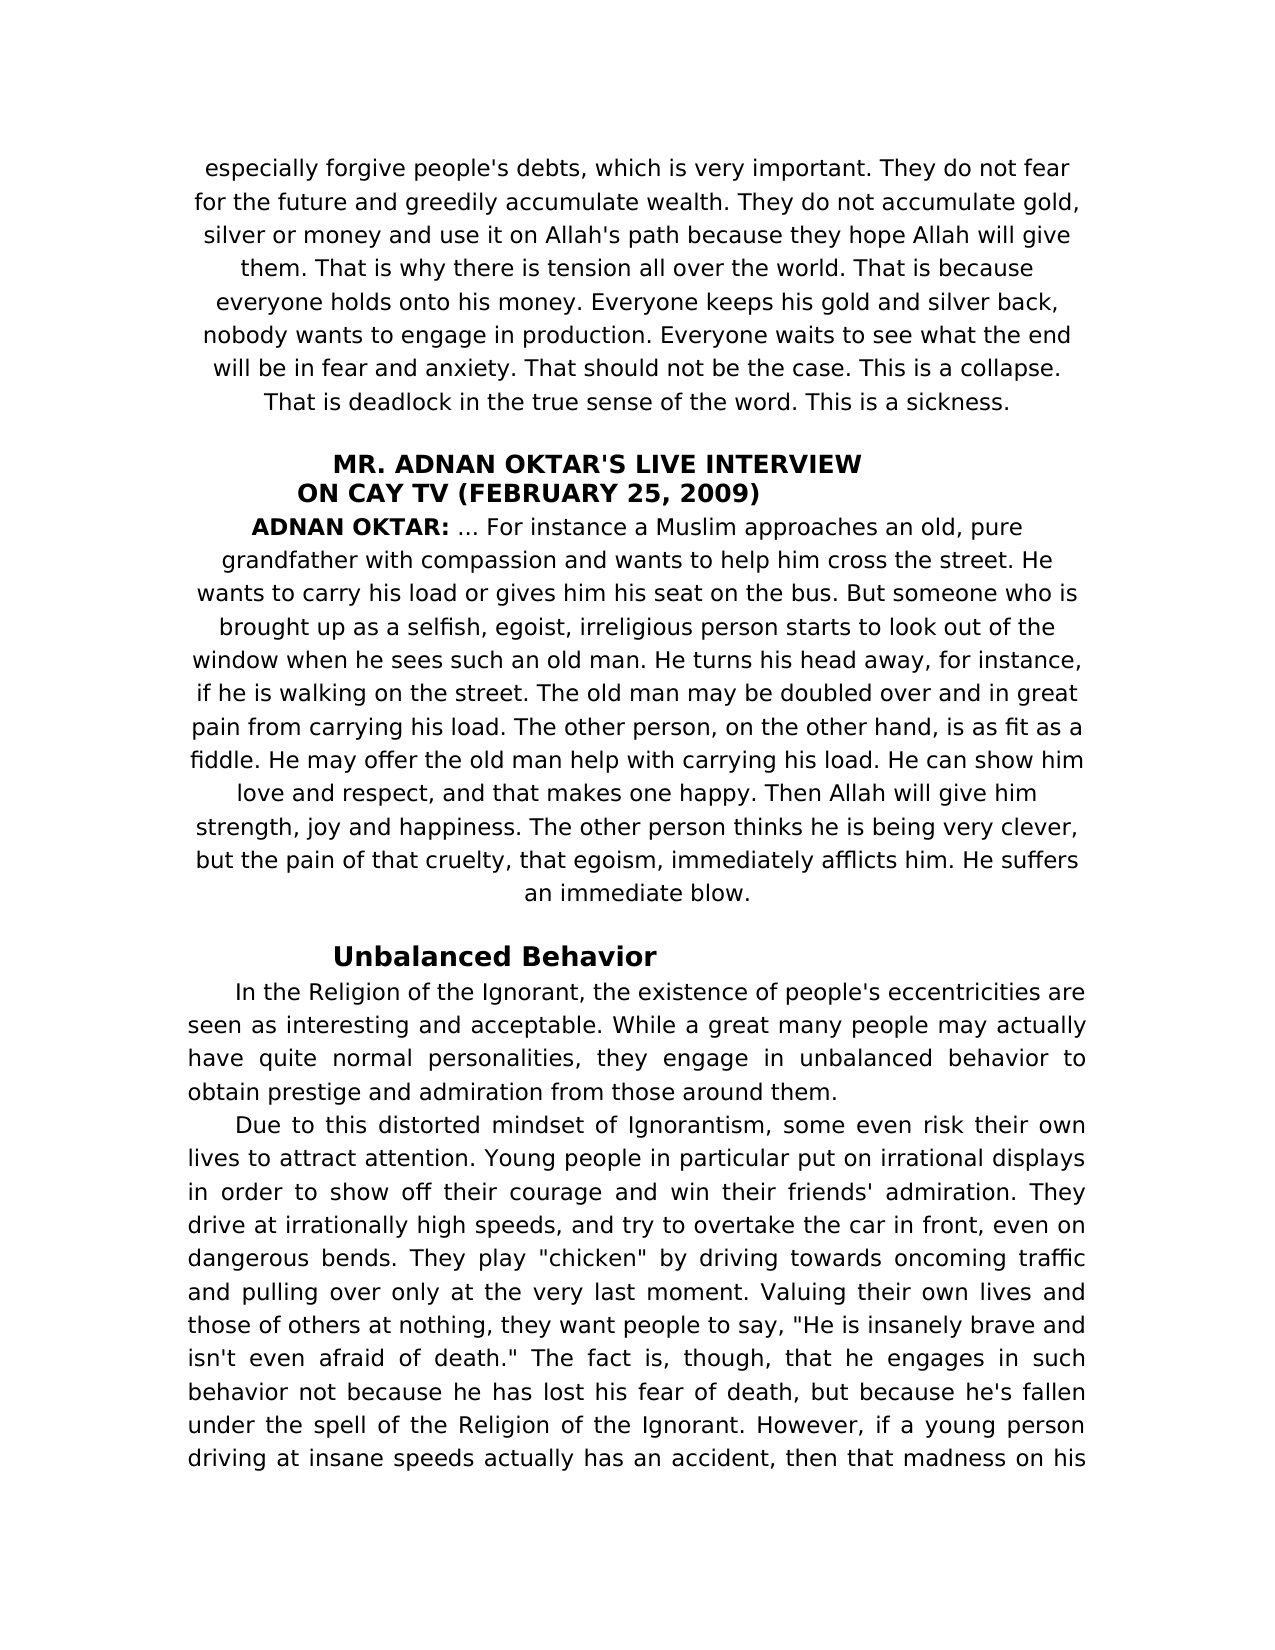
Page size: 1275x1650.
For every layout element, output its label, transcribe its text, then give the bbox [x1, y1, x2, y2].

text Unbalanced Behavior [297, 942, 978, 973]
text Due to this distorted mindset of Ignorantism, some even risk their own lives to attract attention. Young people in particular put on irrational displays in order to show off their courage and win their friends' admiration. They drive at irrationally high speeds, and try to overtake the car in front, even on dangerous bends. They play "chicken" by driving towards oncoming traffic and pulling over only at the very last moment. Valuing their own lives and those of others at nothing, they want people to say, "He is insanely brave and isn't even afraid of death." The fact is, though, that he engages in such behavior not because he has lost his fear of death, but because he's fallen under the spell of the Religion of the Ignorant. However, if a young person driving at insane speeds actually has an accident, then that madness on his [187, 1107, 1087, 1473]
text MR. ADNAN OKTAR'S LIVE INTERVIEW ON CAY TV (FEBRUARY 25, 2009) [297, 450, 978, 508]
text ADNAN OKTAR: ... For instance a Muslim approaches an old, pure grandfather with compassion and wants to help him cross the street. He wants to carry his load or gives him his seat on the bus. But someone who is brought up as a selfish, egoist, irreligious person starts to look out of the window when he sees such an old man. He turns his head away, for instance, if he is walking on the street. The old man may be doubled over and in great pain from carrying his load. The other person, on the other hand, is as fit as a fiddle. He may offer the old man help with carrying his load. He can show him love and respect, and that makes one happy. Then Allah will give him strength, joy and happiness. The other person thinks he is being very clever, but the pain of that cruelty, that egoism, immediately afflicts him. He suffers an immediate blow. [187, 508, 1087, 908]
text In the Religion of the Ignorant, the existence of people's eccentricities are seen as interesting and acceptable. While a great many people may actually have quite normal personalities, they engage in unbalanced behavior to obtain prestige and admiration from those around them. [187, 973, 1087, 1107]
text especially forgive people's debts, which is very important. They do not fear for the future and greedily accumulate wealth. They do not accumulate gold, silver or money and use it on Allah's path because they hope Allah will give them. That is why there is tension all over the world. That is because everyone holds onto his money. Everyone keeps his gold and silver back, nobody wants to engage in production. Everyone waits to see what the end will be in fear and anxiety. That should not be the case. This is a collapse. That is deadlock in the true sense of the word. This is a sickness. [187, 150, 1087, 417]
